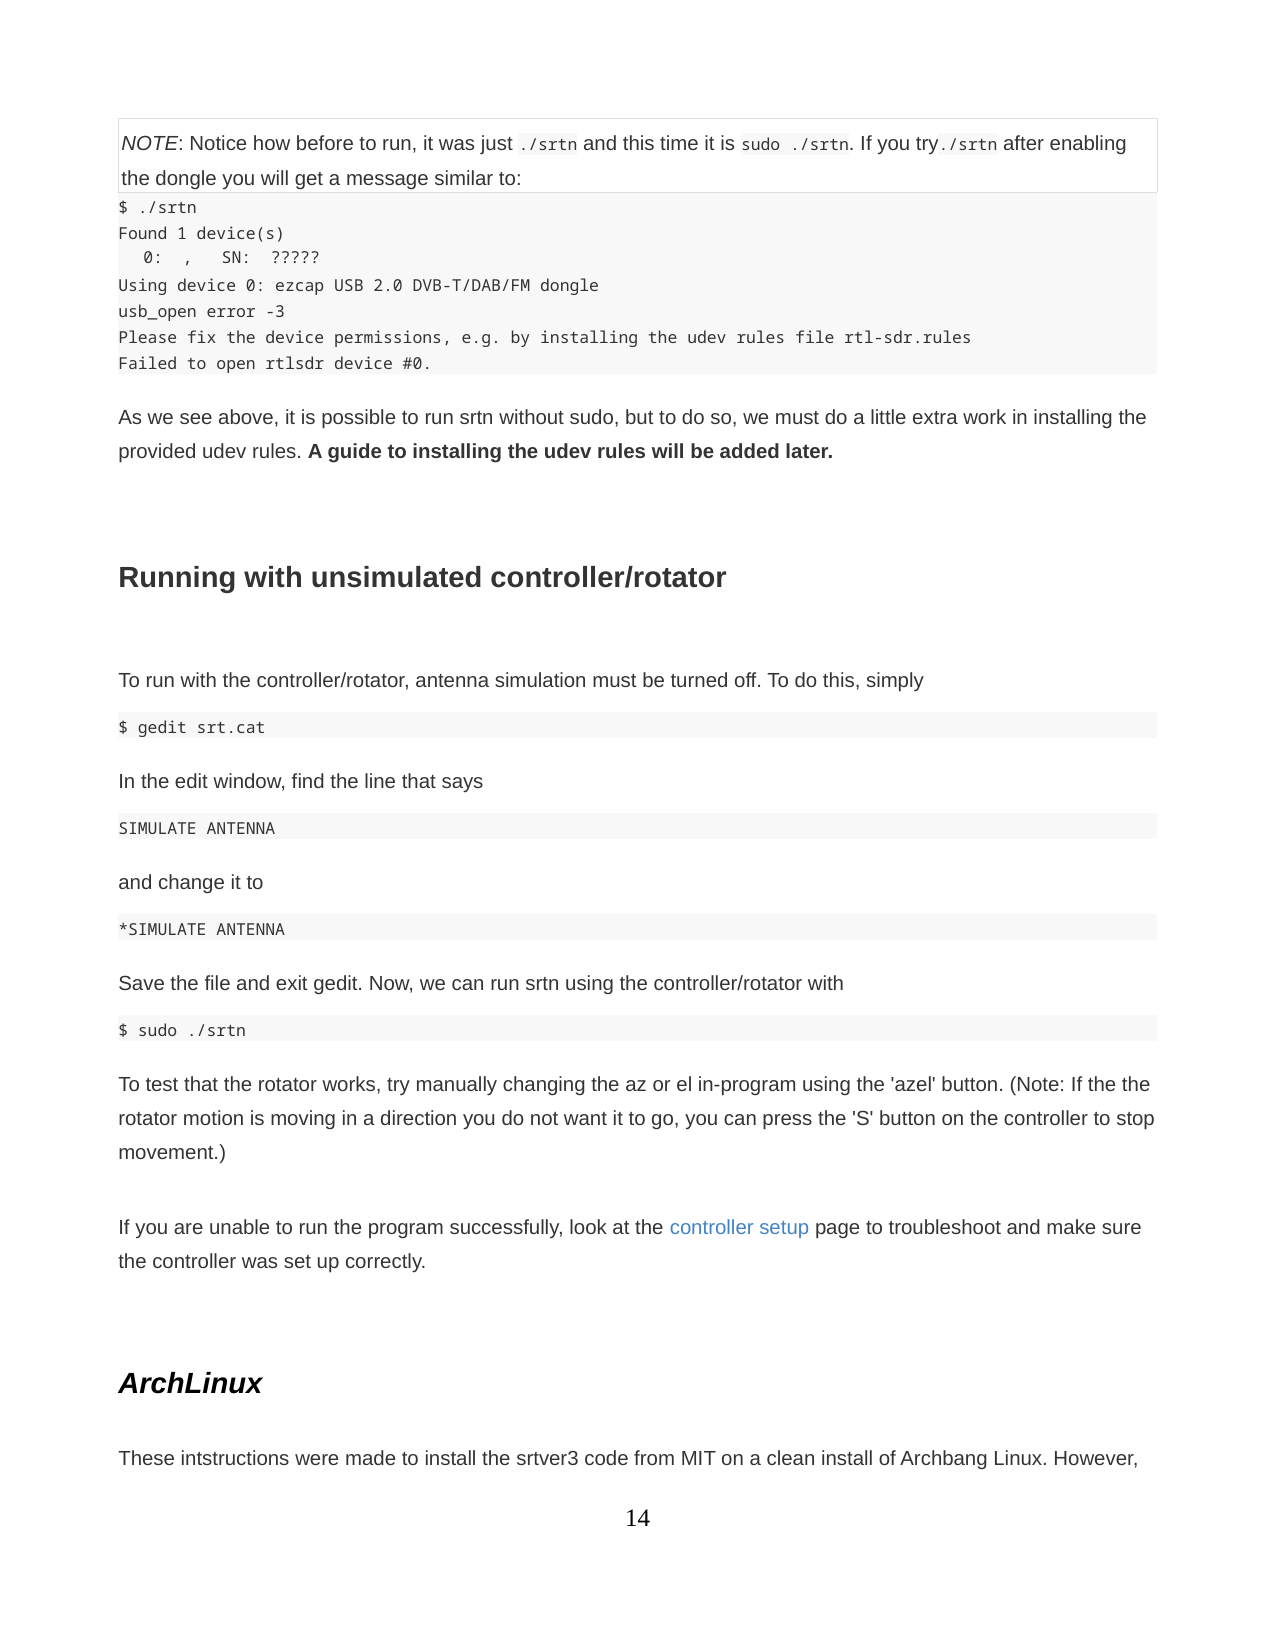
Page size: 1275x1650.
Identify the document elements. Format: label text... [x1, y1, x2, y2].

text Using device 0: ezcap USB 2.0 DVB-T/DAB/FM dongle [118, 270, 1157, 296]
text and change it to [118, 860, 1157, 894]
text As we see above, it is possible to run srtn without sudo, but to do so, we must do a little extra work in installing the provided udev rules. A guide to installing the udev rules will be added later. [118, 394, 1157, 462]
text $ gedit srt.cat [118, 712, 1157, 738]
text To test that the rotator works, try manually changing the az or el in-program using the 'azel' button. (Note: If the the rotator motion is moving in a direction you do not want it to go, you can press the 'S' button on the controller to stop movement.) [118, 1061, 1157, 1163]
text These intstructions were made to install the srtver3 code from MIT on a clean install of Archbang Linux. However, [118, 1446, 1157, 1469]
text In the edit window, find the line that says [118, 759, 1157, 793]
text $ ./srtn [118, 193, 1157, 218]
text To run with the controller/rotator, antenna simulation must be turned off. To do this, simply [118, 658, 1157, 692]
text Failed to open rtlsdr device #0. [118, 348, 1157, 374]
subtitle Running with unsimulated controller/rotator [118, 560, 1157, 594]
text usb_open error -3 [118, 296, 1157, 322]
text $ sudo ./srtn [118, 1015, 1157, 1041]
subtitle ArchLinux [118, 1366, 1157, 1399]
text *SIMULATE ANTENNA [118, 914, 1157, 940]
text Please fix the device permissions, e.g. by installing the udev rules file rtl-sdr.rules [118, 322, 1157, 348]
text If you are unable to run the program successfully, look at the controller setup page to troubleshoot and make sure the controller was set up correctly. [118, 1204, 1157, 1272]
text NOTE: Notice how before to run, it was just ./srtn and this time it is sudo ./srtn. If you try./srtn after enabling the dongle you will get a message similar to: [119, 119, 1157, 192]
text Found 1 device(s) [118, 218, 1157, 244]
text 0: , SN: ????? [118, 244, 1157, 270]
text SIMULATE ANTENNA [118, 813, 1157, 839]
text Save the file and exit gedit. Now, we can run srtn using the controller/rotator with [118, 961, 1157, 994]
